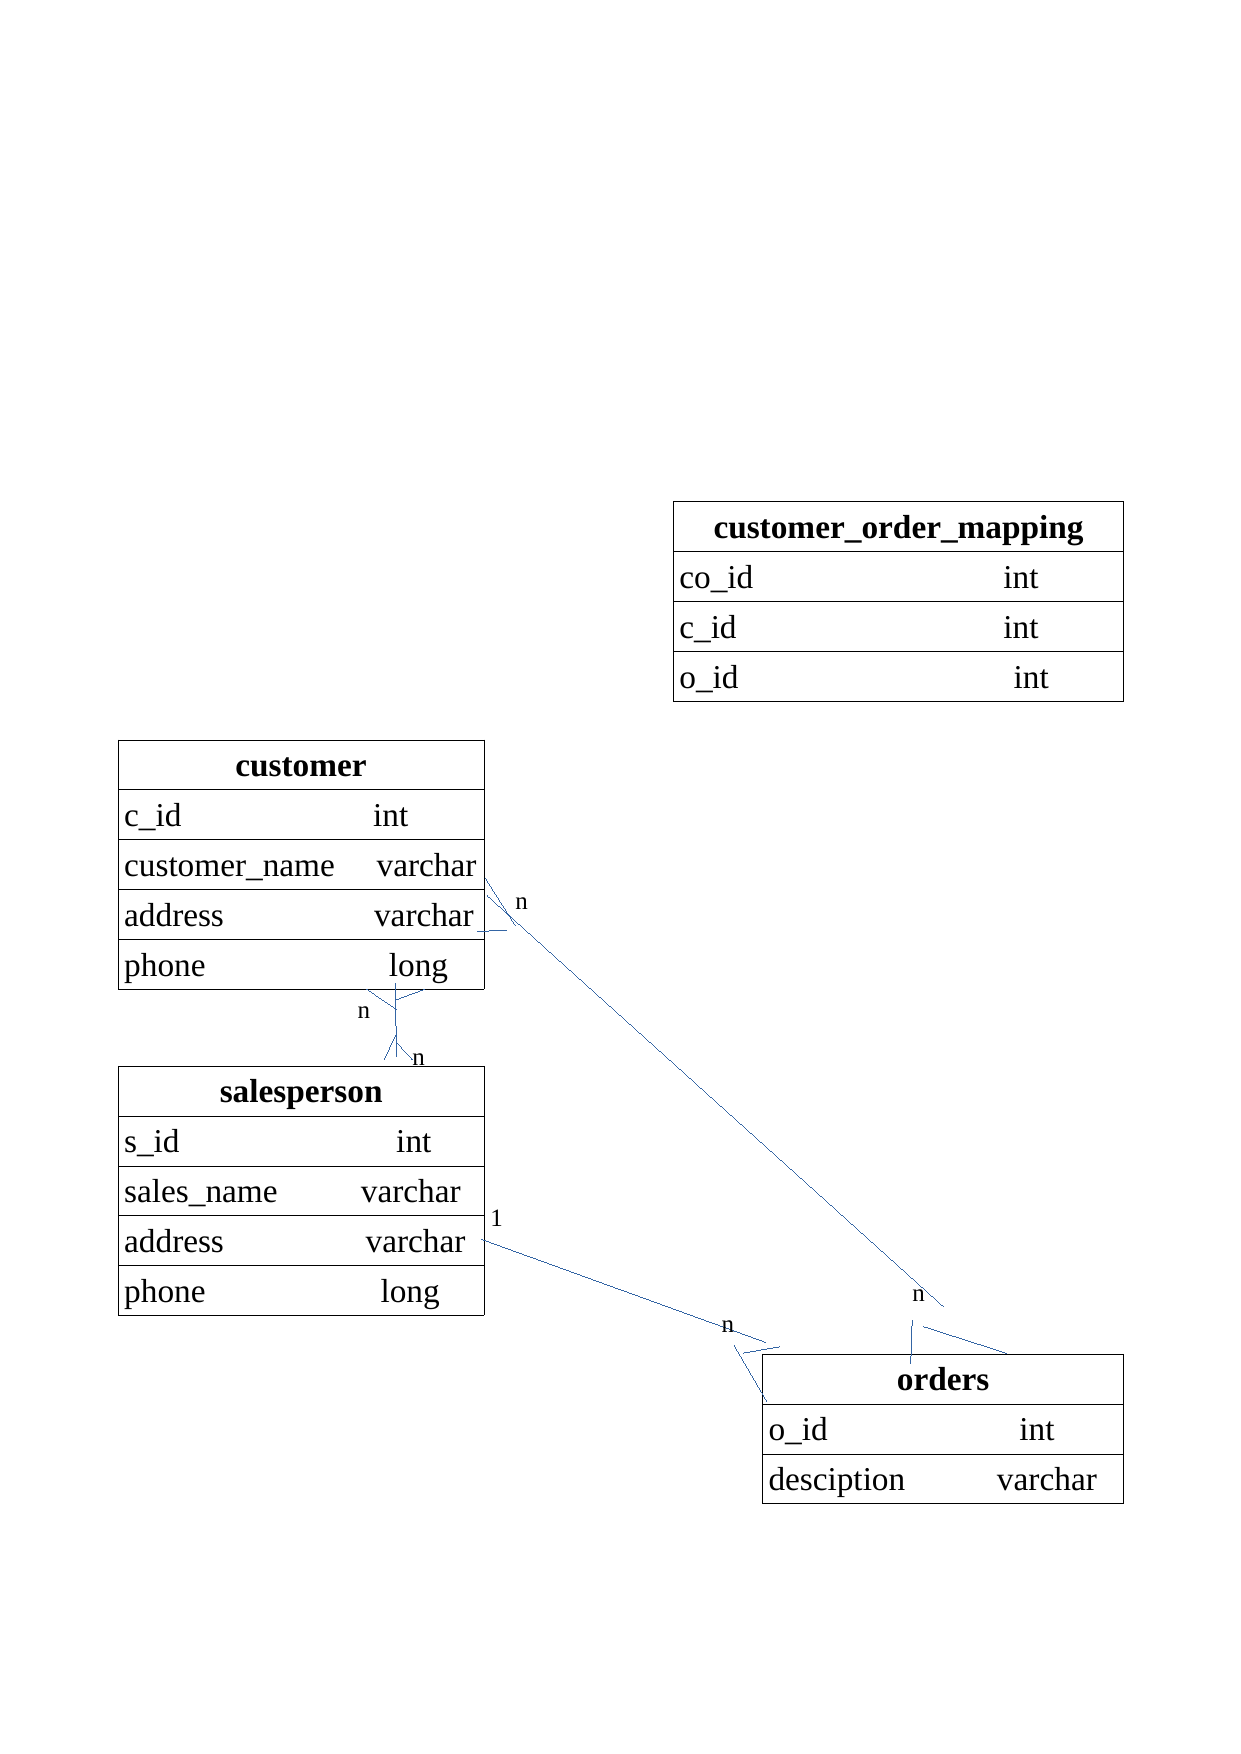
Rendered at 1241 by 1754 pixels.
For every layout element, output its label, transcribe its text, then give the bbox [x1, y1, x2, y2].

table_cell desciption varchar [763, 1455, 1123, 1503]
table_header customer_order_mapping [674, 502, 1123, 551]
table_header orders [763, 1355, 1123, 1403]
table_cell co_id int [674, 552, 1123, 601]
table_cell phone long [119, 1266, 484, 1315]
table_cell o_id int [674, 652, 1123, 701]
table_cell c_id int [674, 602, 1123, 651]
table_cell sales_name varchar [119, 1167, 484, 1215]
table_cell address varchar [119, 1216, 484, 1265]
table_cell s_id int [119, 1117, 484, 1166]
table_header salesperson [119, 1067, 484, 1116]
table_cell address varchar [119, 890, 484, 939]
table_header customer [119, 741, 484, 789]
table_cell o_id int [763, 1405, 1123, 1453]
table_cell phone long [119, 940, 484, 989]
table_cell customer_name varchar [119, 840, 484, 889]
table_cell c_id int [119, 790, 484, 839]
